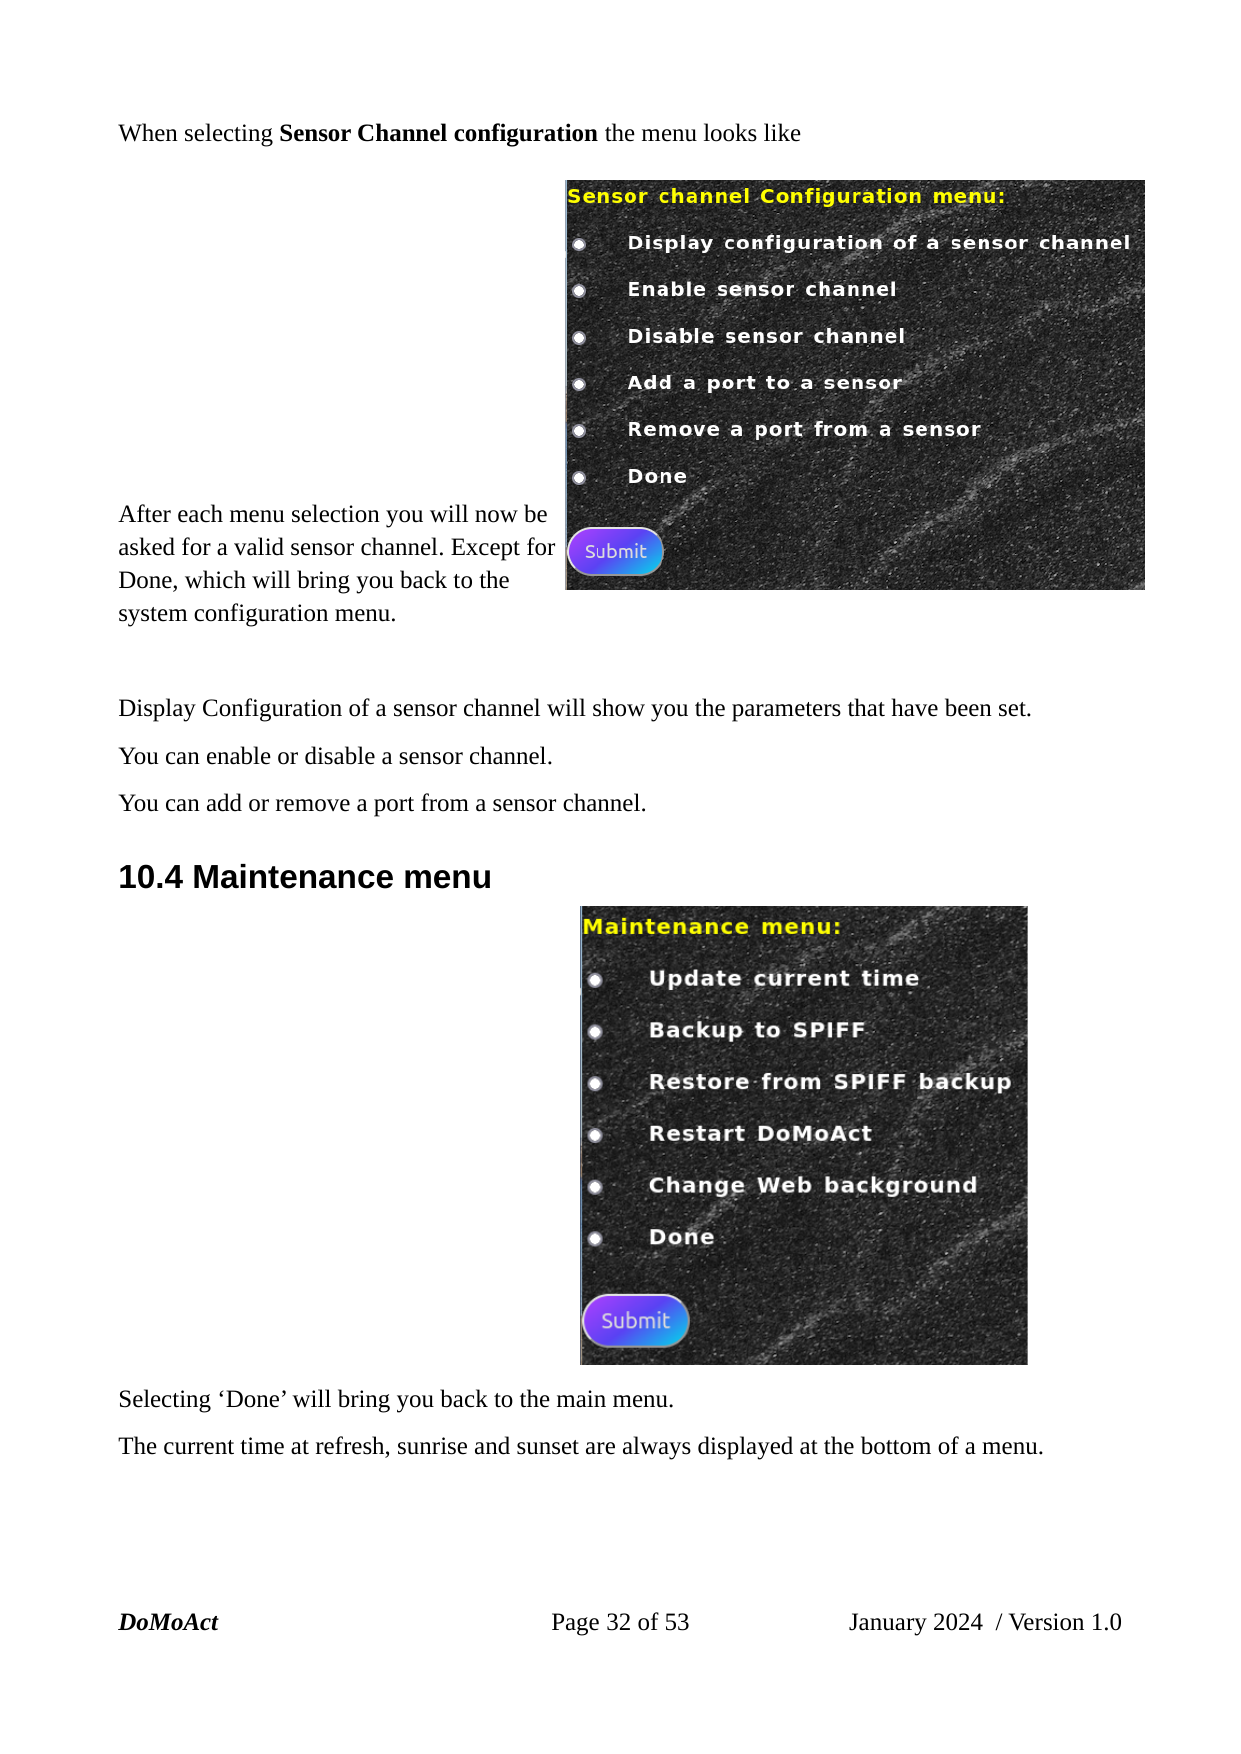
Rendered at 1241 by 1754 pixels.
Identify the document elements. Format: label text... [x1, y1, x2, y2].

text When selecting Sensor Channel configuration the menu looks like [118, 118, 1122, 147]
subtitle 10.4 Maintenance menu [118, 857, 1122, 895]
text Display Configuration of a sensor channel will show you the parameters that have been set. [118, 693, 1122, 722]
text Selecting ‘Done’ will bring you back to the main menu. [118, 1384, 1122, 1413]
text You can add or remove a port from a sensor channel. [118, 788, 1122, 817]
picture [565, 180, 1145, 590]
picture [580, 906, 1028, 1365]
text You can enable or disable a sensor channel. [118, 741, 1122, 769]
text The current time at refresh, sunrise and sunset are always displayed at the bottom of a menu. [118, 1431, 1122, 1460]
text After each menu selection you will now be asked for a valid sensor channel. Except for Done, which will bring you back to the system configuration menu. [118, 499, 1122, 627]
